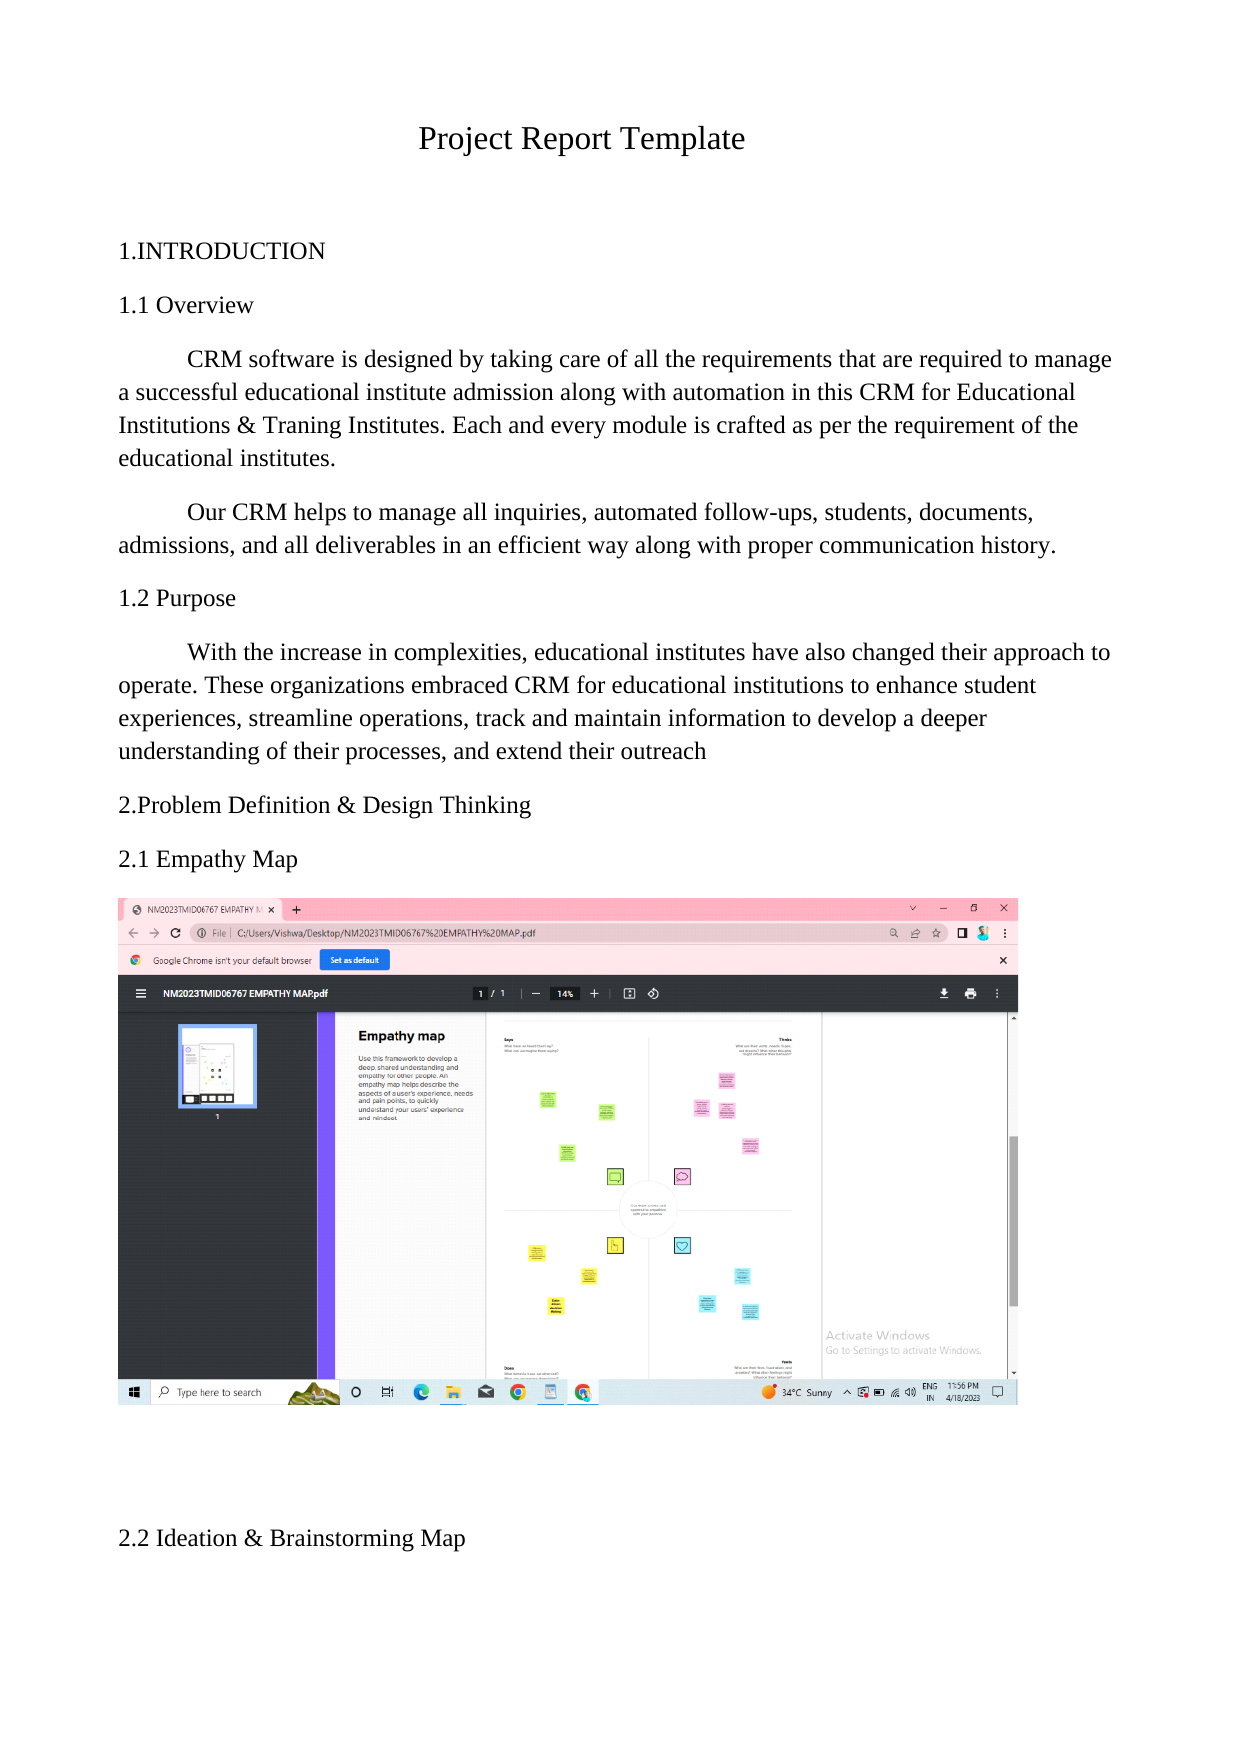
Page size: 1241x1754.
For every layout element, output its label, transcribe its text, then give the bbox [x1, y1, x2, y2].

text With the increase in complexities, educational institutes have also changed their approach to operate. These organizations embraced CRM for educational institutions to enhance student experiences, streamline operations, track and maintain information to develop a deeper understanding of their processes, and extend their outreach [118, 637, 1122, 765]
text 1.1 Overview [118, 290, 1122, 319]
text Project Report Template [193, 118, 1122, 156]
text 1.2 Purpose [118, 583, 1122, 612]
text 2.Problem Definition & Design Thinking [118, 790, 1122, 819]
text 2.2 Ideation & Brainstorming Map [118, 1523, 1122, 1552]
text 1.INTRODUCTION [118, 236, 1122, 265]
text 2.1 Empathy Map [118, 844, 1122, 873]
text CRM software is designed by taking care of all the requirements that are required to manage a successful educational institute admission along with automation in this CRM for Educational Institutions & Traning Institutes. Each and every module is crafted as per the requirement of the educational institutes. [118, 344, 1122, 472]
text Our CRM helps to manage all inquiries, automated follow-ups, students, documents, admissions, and all deliverables in an efficient way along with proper communication history. [118, 497, 1122, 558]
